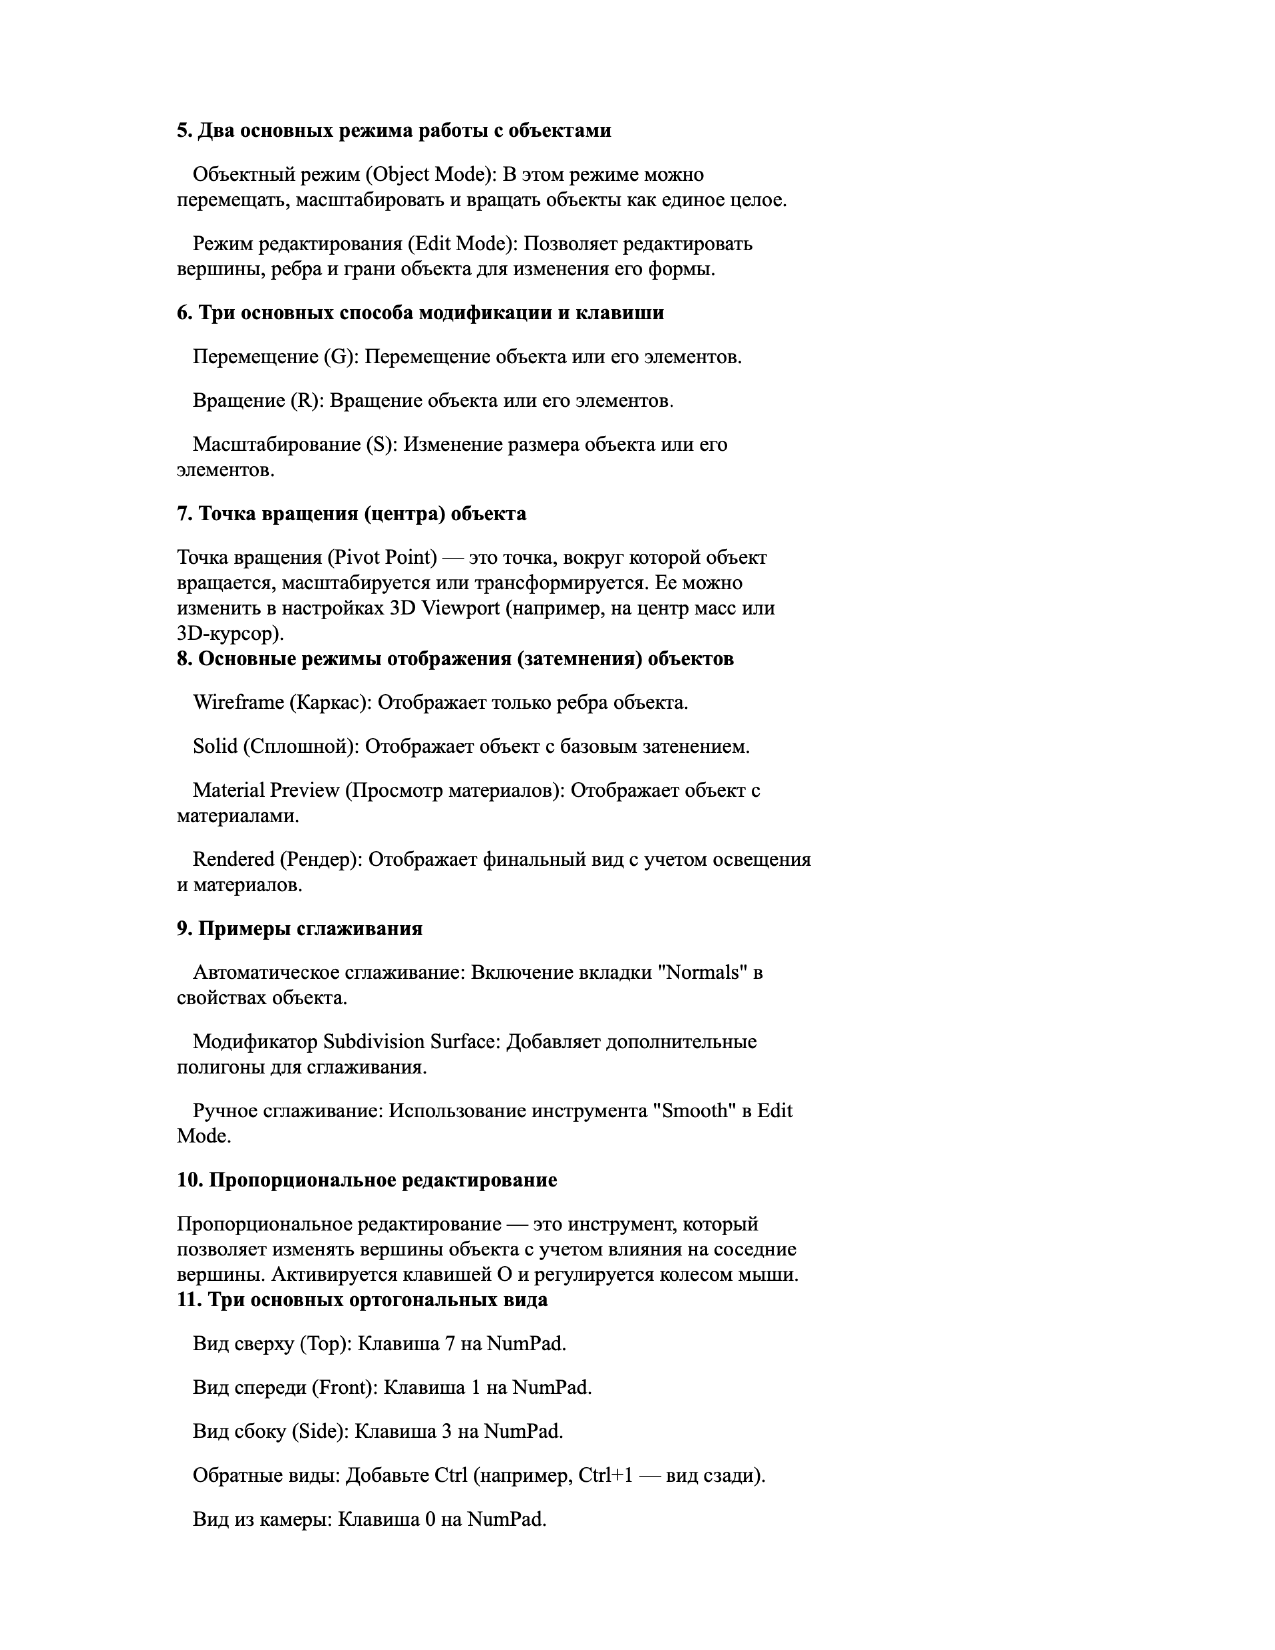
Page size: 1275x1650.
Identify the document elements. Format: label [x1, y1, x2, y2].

picture [118, 118, 858, 1532]
